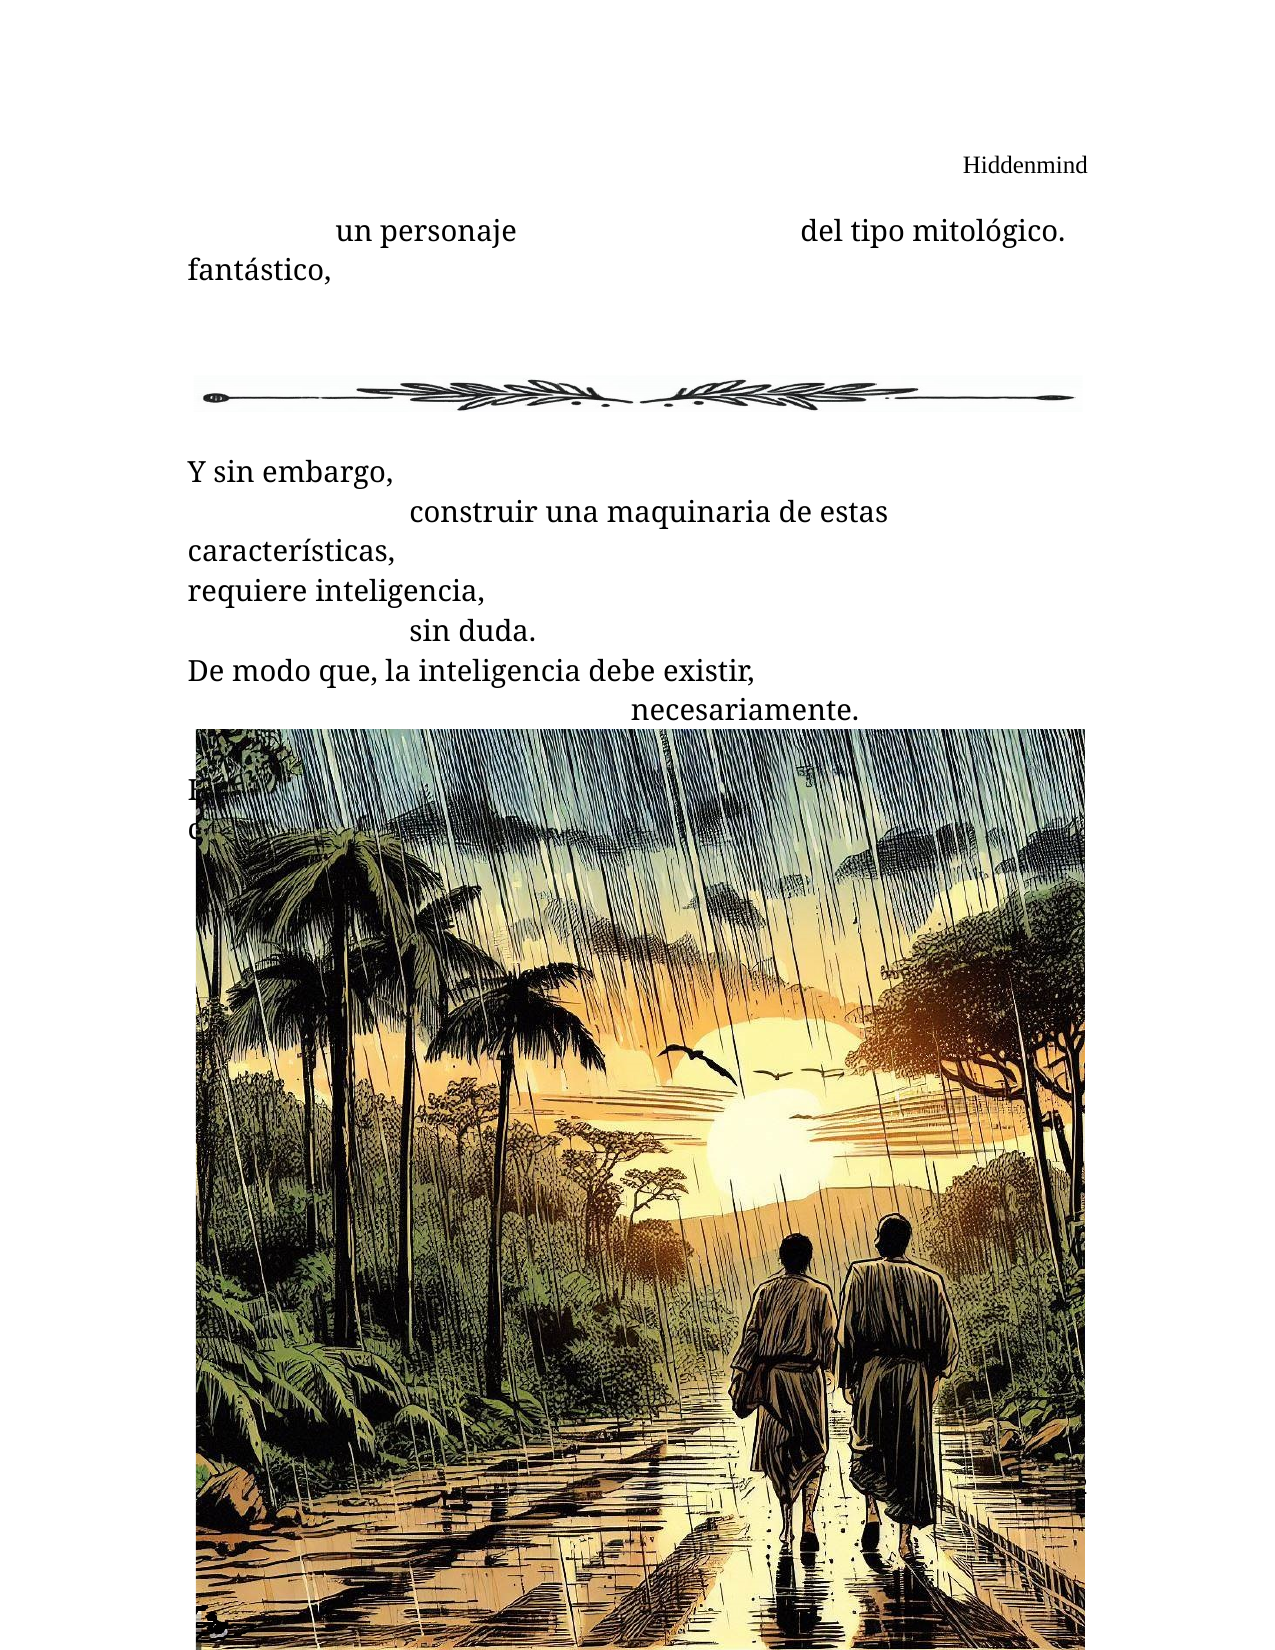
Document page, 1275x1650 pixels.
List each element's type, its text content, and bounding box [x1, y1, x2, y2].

picture [195, 729, 1085, 1650]
text del tipo mitológico. [652, 210, 1087, 250]
text Y sin embargo, [187, 451, 1087, 491]
text requiere inteligencia, [187, 570, 1087, 610]
picture [193, 375, 1083, 412]
text necesariamente. [187, 689, 1087, 729]
text De modo que, la inteligencia debe existir, [187, 650, 1087, 689]
text sin duda. [187, 610, 1087, 650]
text construir una maquinaria de estas características, [187, 491, 1087, 570]
text un personaje fantástico, [187, 210, 622, 289]
